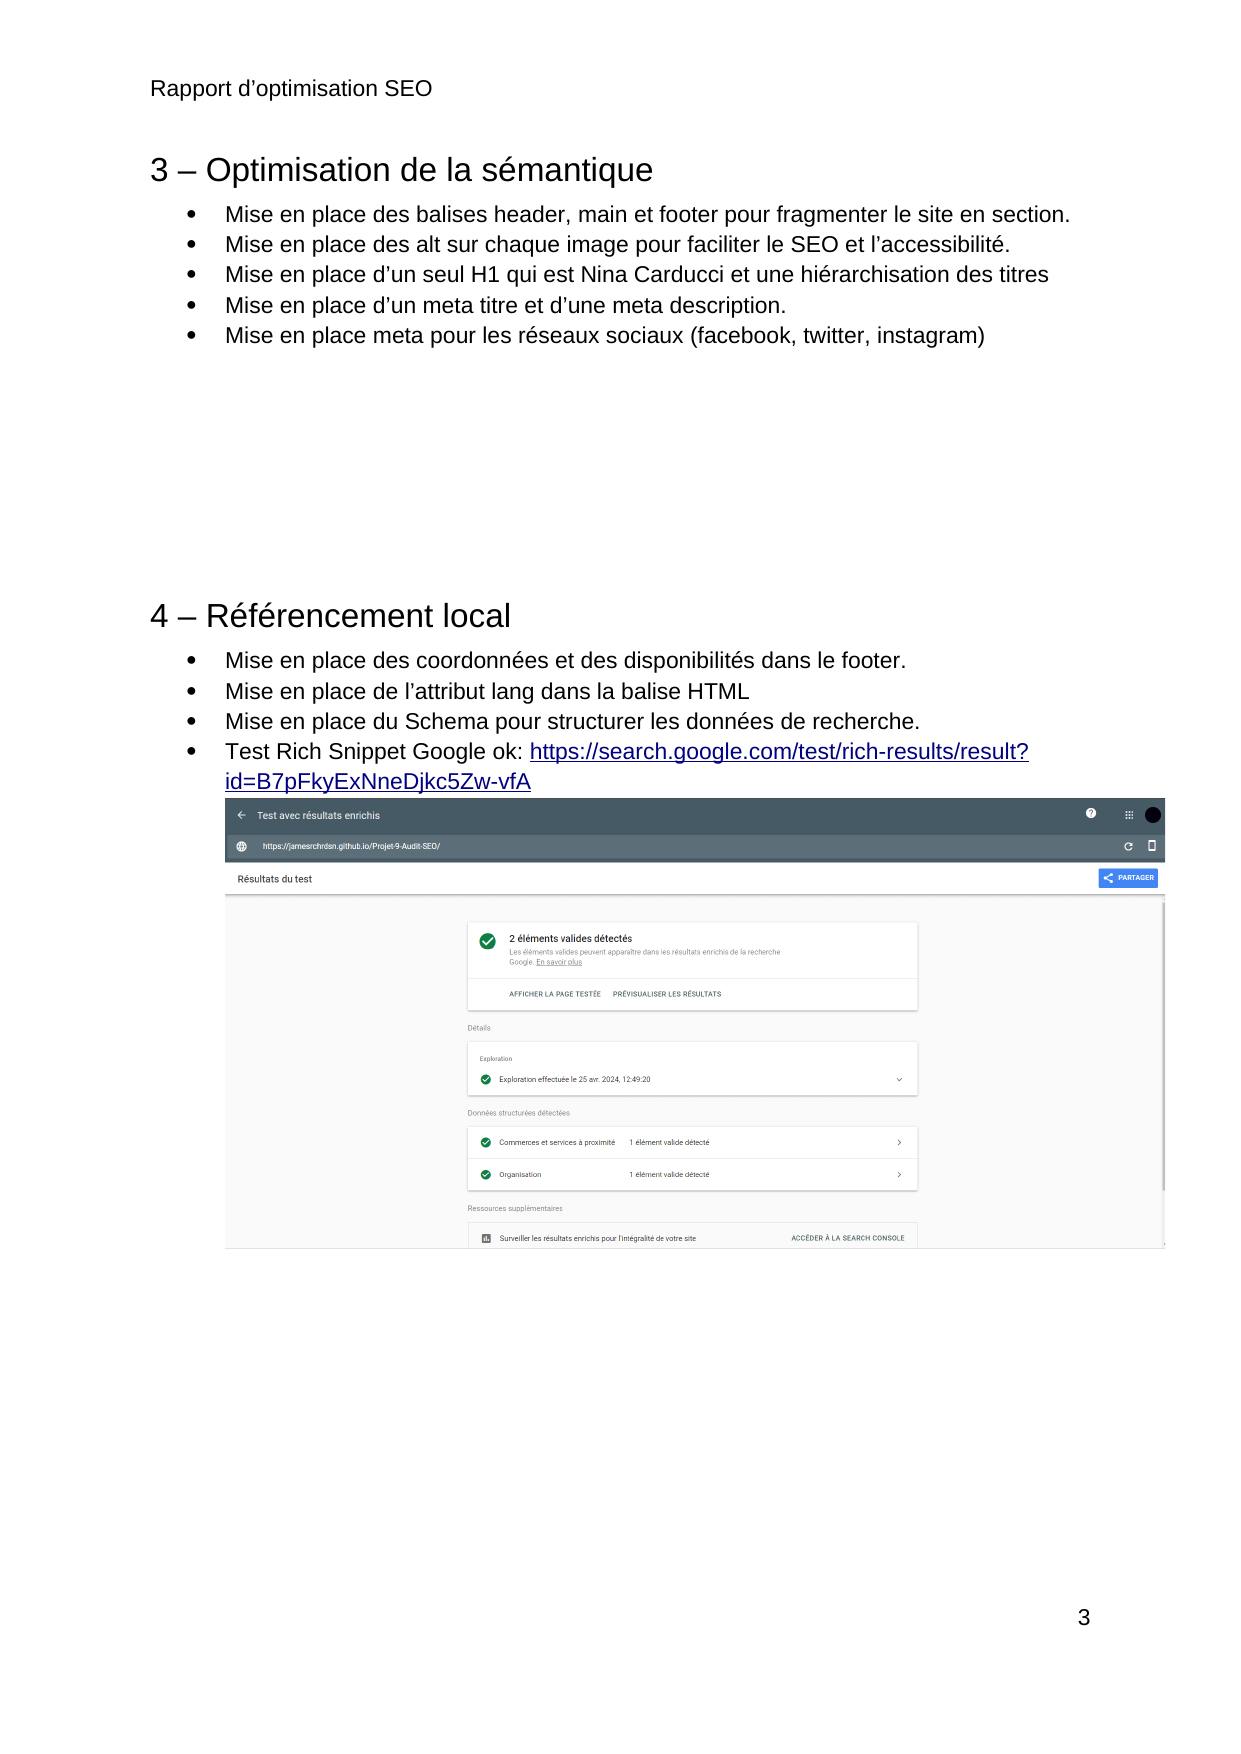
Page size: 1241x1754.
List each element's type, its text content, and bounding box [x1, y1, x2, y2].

list Mise en place du Schema pour structurer les données de recherche. [187, 708, 1090, 734]
list Mise en place des balises header, main et footer pour fragmenter le site en section. [187, 201, 1090, 227]
subtitle 3 – Optimisation de la sémantique [150, 150, 1090, 188]
list Mise en place de l’attribut lang dans la balise HTML [187, 678, 1090, 704]
list Mise en place meta pour les réseaux sociaux (facebook, twitter, instagram) [187, 322, 1090, 348]
subtitle 4 – Référencement local [150, 597, 1090, 635]
list Mise en place d’un seul H1 qui est Nina Carducci et une hiérarchisation des titres [187, 261, 1090, 288]
list Mise en place des alt sur chaque image pour faciliter le SEO et l’accessibilité. [187, 231, 1090, 257]
list Mise en place des coordonnées et des disponibilités dans le footer. [187, 647, 1090, 674]
list Test Rich Snippet Google ok: https://search.google.com/test/rich-results/result?id=B7pFkyExNneDjkc5Zw-vfA [187, 738, 1090, 1248]
list Mise en place d’un meta titre et d’une meta description. [187, 292, 1090, 318]
